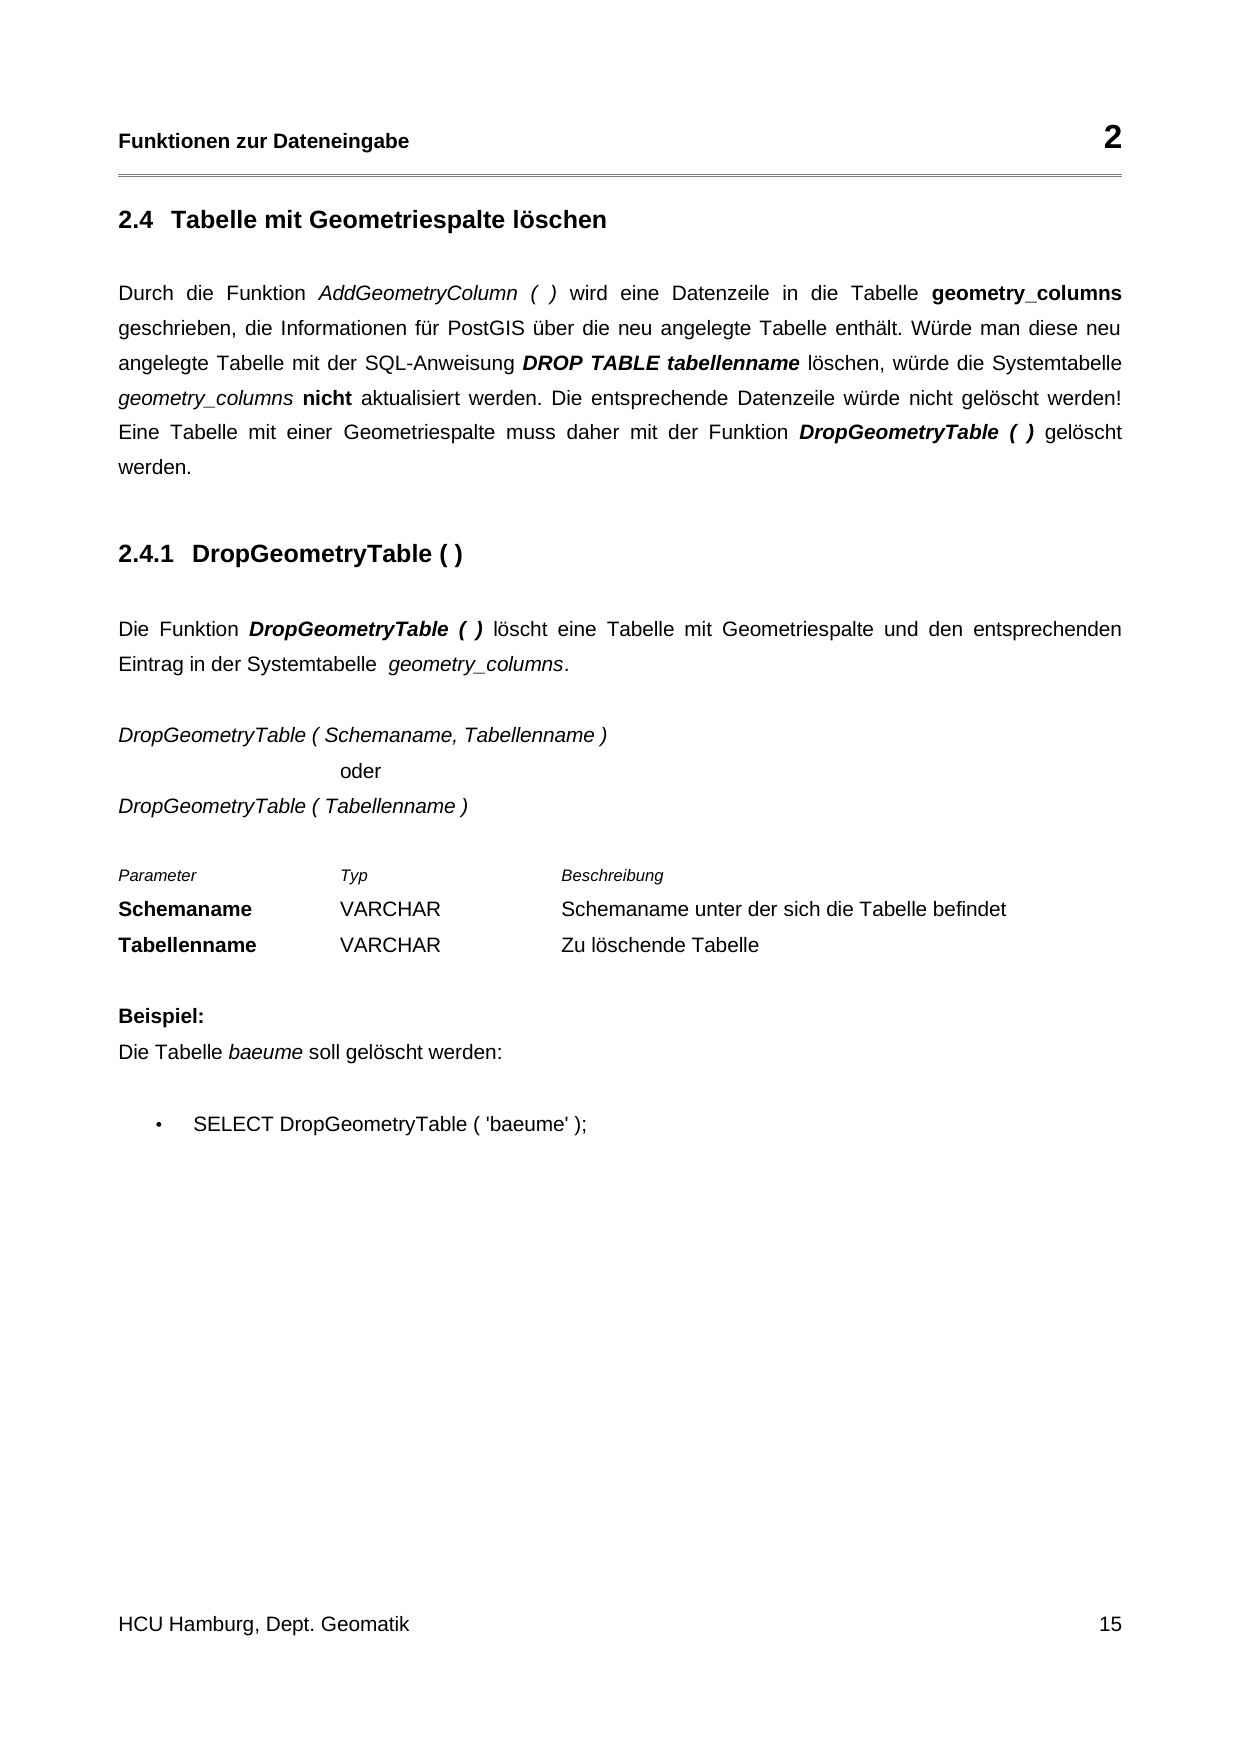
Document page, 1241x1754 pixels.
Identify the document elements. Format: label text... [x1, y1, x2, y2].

text Die Tabelle baeume soll gelöscht werden: [118, 1041, 1122, 1064]
list SELECT DropGeometryTable ( 'baeume' ); [156, 1112, 1122, 1136]
text Durch die Funktion AddGeometryColumn ( ) wird eine Datenzeile in die Tabelle geometry_columns geschrieben, die Informationen für PostGIS über die neu angelegte Tabelle enthält. Würde man diese neu angelegte Tabelle mit der SQL-Anweisung DROP TABLE tabellenname löschen, würde die Systemtabelle geometry_columns nicht aktualisiert werden. Die entsprechende Datenzeile würde nicht gelöscht werden! Eine Tabelle mit einer Geometriespalte muss daher mit der Funktion DropGeometryTable ( ) gelöscht werden. [118, 282, 1122, 479]
text Beispiel: [118, 1005, 1122, 1028]
text Die Funktion DropGeometryTable ( ) löscht eine Tabelle mit Geometriespalte und den entsprechenden Eintrag in der Systemtabelle geometry_columns. [118, 617, 1122, 676]
text Tabellenname VARCHAR Zu löschende Tabelle [118, 934, 1122, 957]
text Parameter Typ Beschreibung [118, 867, 1122, 885]
text Schemaname VARCHAR Schemaname unter der sich die Tabelle befindet [118, 898, 1122, 921]
text oder [118, 759, 1122, 783]
subtitle Tabelle mit Geometriespalte löschen [118, 206, 1122, 234]
subtitle DropGeometryTable ( ) [118, 540, 1122, 568]
text DropGeometryTable ( Schemaname, Tabellenname ) [118, 724, 1122, 747]
text DropGeometryTable ( Tabellenname ) [118, 795, 1122, 818]
